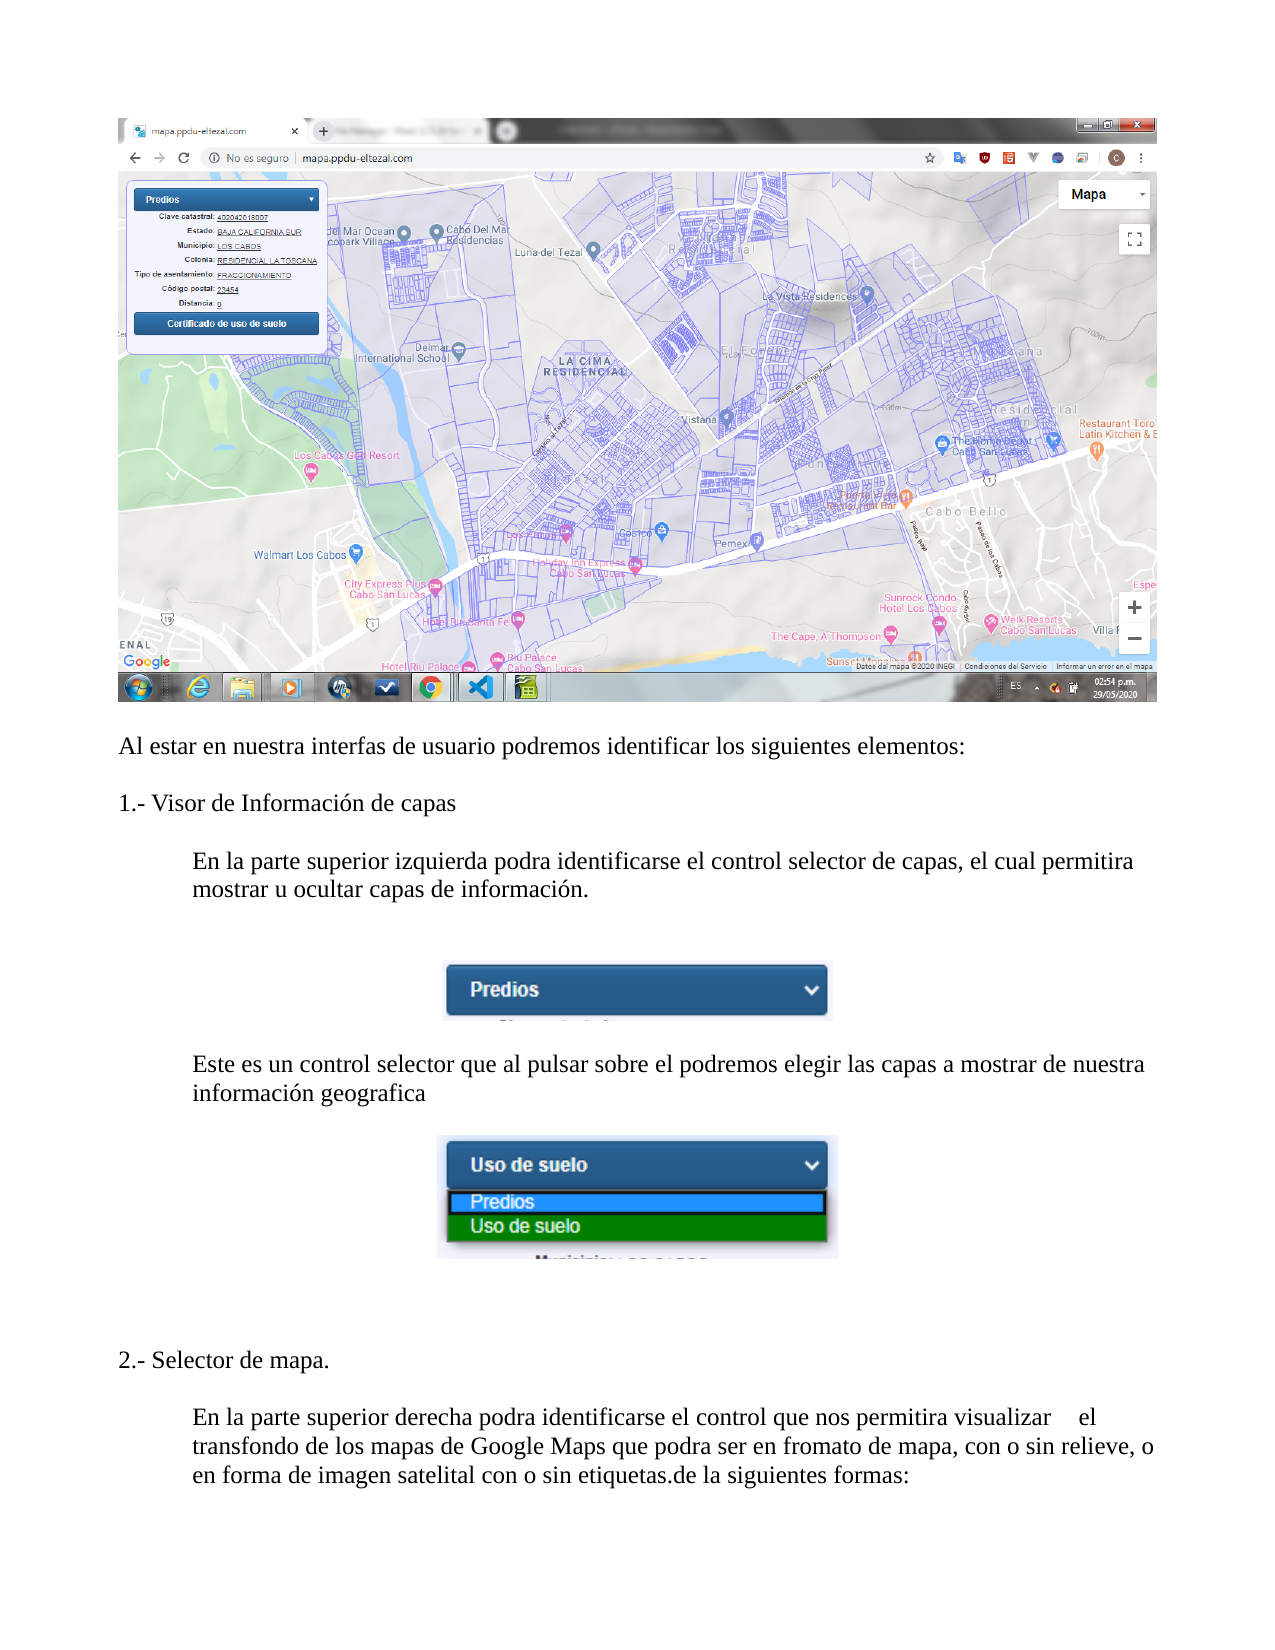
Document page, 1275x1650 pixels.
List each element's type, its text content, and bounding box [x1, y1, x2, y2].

text En la parte superior derecha podra identificarse el control que nos permitira visualizar el transfondo de los mapas de Google Maps que podra ser en fromato de mapa, con o sin relieve, o en forma de imagen satelital con o sin etiquetas.de la siguientes formas: [118, 1402, 1157, 1489]
picture [118, 118, 1157, 702]
text 1.- Visor de Información de capas [118, 788, 1157, 817]
text Este es un control selector que al pulsar sobre el podremos elegir las capas a mostrar de nuestra información geografica [118, 1049, 1157, 1106]
text En la parte superior izquierda podra identificarse el control selector de capas, el cual permitira mostrar u ocultar capas de información. [118, 846, 1157, 903]
text 2.- Selector de mapa. [118, 1345, 1157, 1374]
text Al estar en nuestra interfas de usuario podremos identificar los siguientes elementos: [118, 731, 1157, 759]
